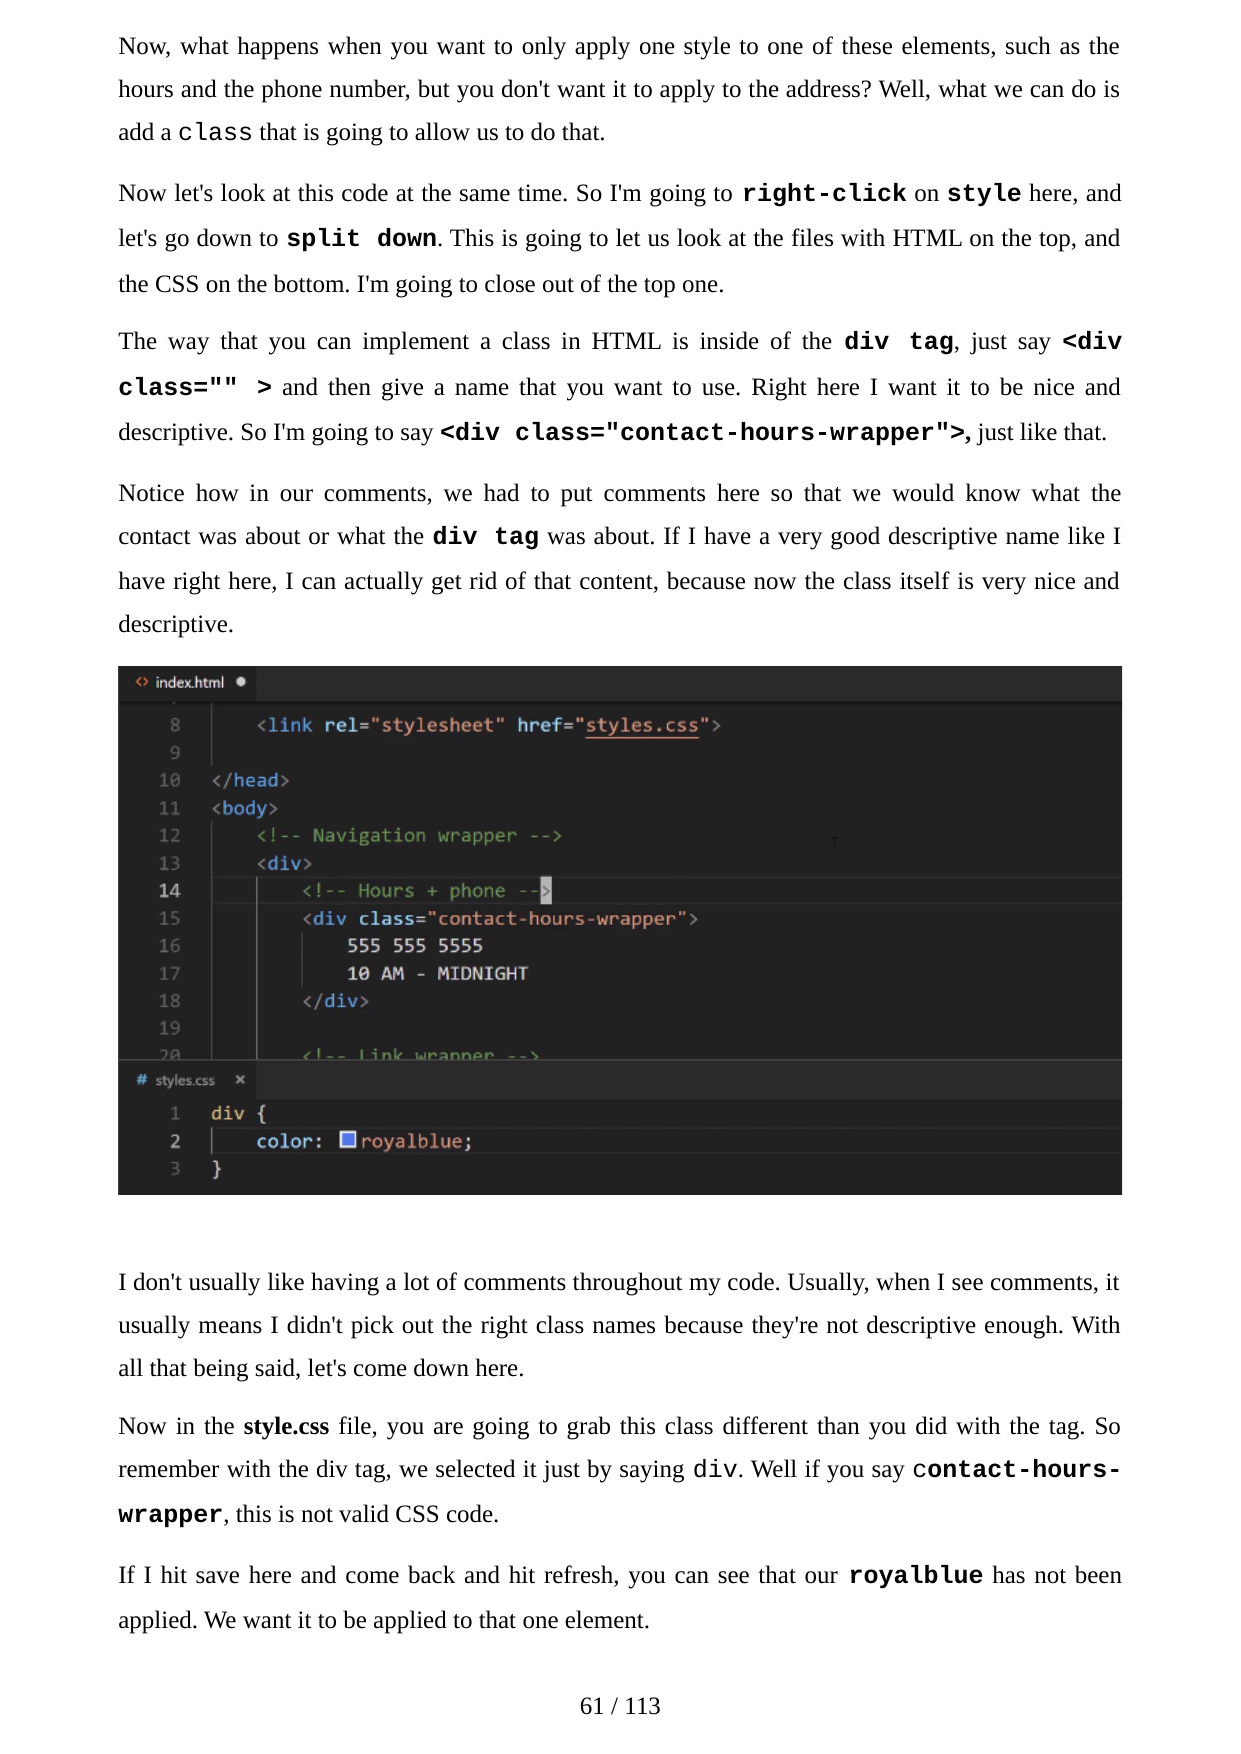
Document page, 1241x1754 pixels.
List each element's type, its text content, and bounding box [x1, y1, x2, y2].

text If I hit save here and come back and hit refresh, you can see that our royalblue has not been applied. We want it to be applied to that one element. [118, 1560, 1122, 1634]
text Now let's look at this code at the same time. So I'm going to right-click on style here, and let's go down to split down. This is going to let us look at the files with HTML on the top, and the CSS on the bottom. I'm going to close out of the top one. [118, 178, 1122, 297]
text Notice how in our comments, we had to put comments here so that we would know what the contact was about or what the div tag was about. If I have a very good descriptive name like I have right here, I can actually get rid of that content, because now the class itself is very nice and descriptive. [118, 478, 1122, 638]
text I don't usually like having a lot of comments throughout my code. Usually, when I see comments, it usually means I didn't pick out the right class names because they're not descriptive enough. With all that being said, let's come down here. [118, 1267, 1122, 1382]
text The way that you can implement a class in HTML is inside of the div tag, just say <div class="" > and then give a name that you want to use. Right here I want it to be nice and descriptive. So I'm going to say <div class="contact-hours-wrapper">, just like that. [118, 326, 1122, 448]
text Now in the style.css file, you are going to grab this class different than you did with the tag. So remember with the div tag, we selected it just by saying div. Well if you say contact-hours-wrapper, this is not valid CSS code. [118, 1411, 1122, 1530]
picture [118, 666, 1123, 1195]
text Now, what happens when you want to only apply one style to one of these elements, such as the hours and the phone number, but you don't want it to apply to the address? Well, what we can do is add a class that is going to allow us to do that. [118, 31, 1122, 148]
